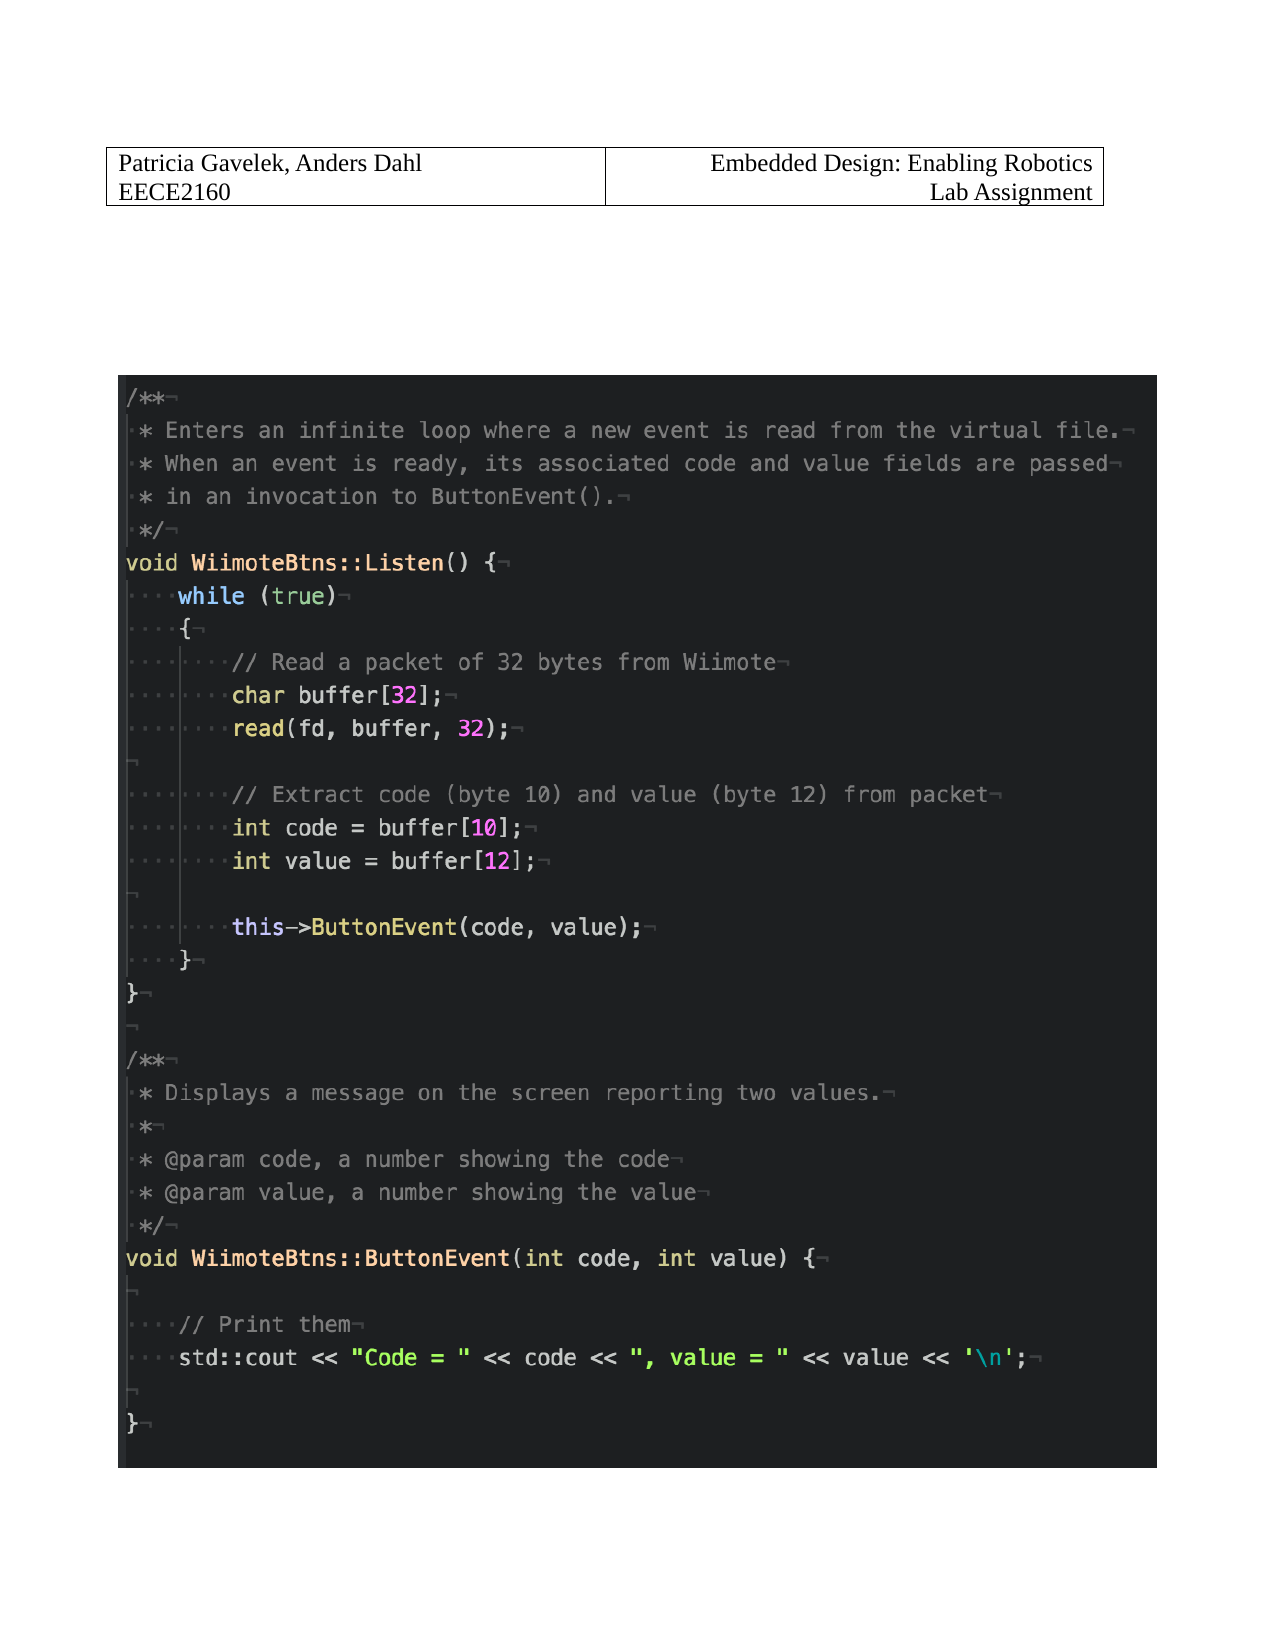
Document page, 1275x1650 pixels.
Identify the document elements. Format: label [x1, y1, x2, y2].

picture [118, 375, 1157, 1468]
